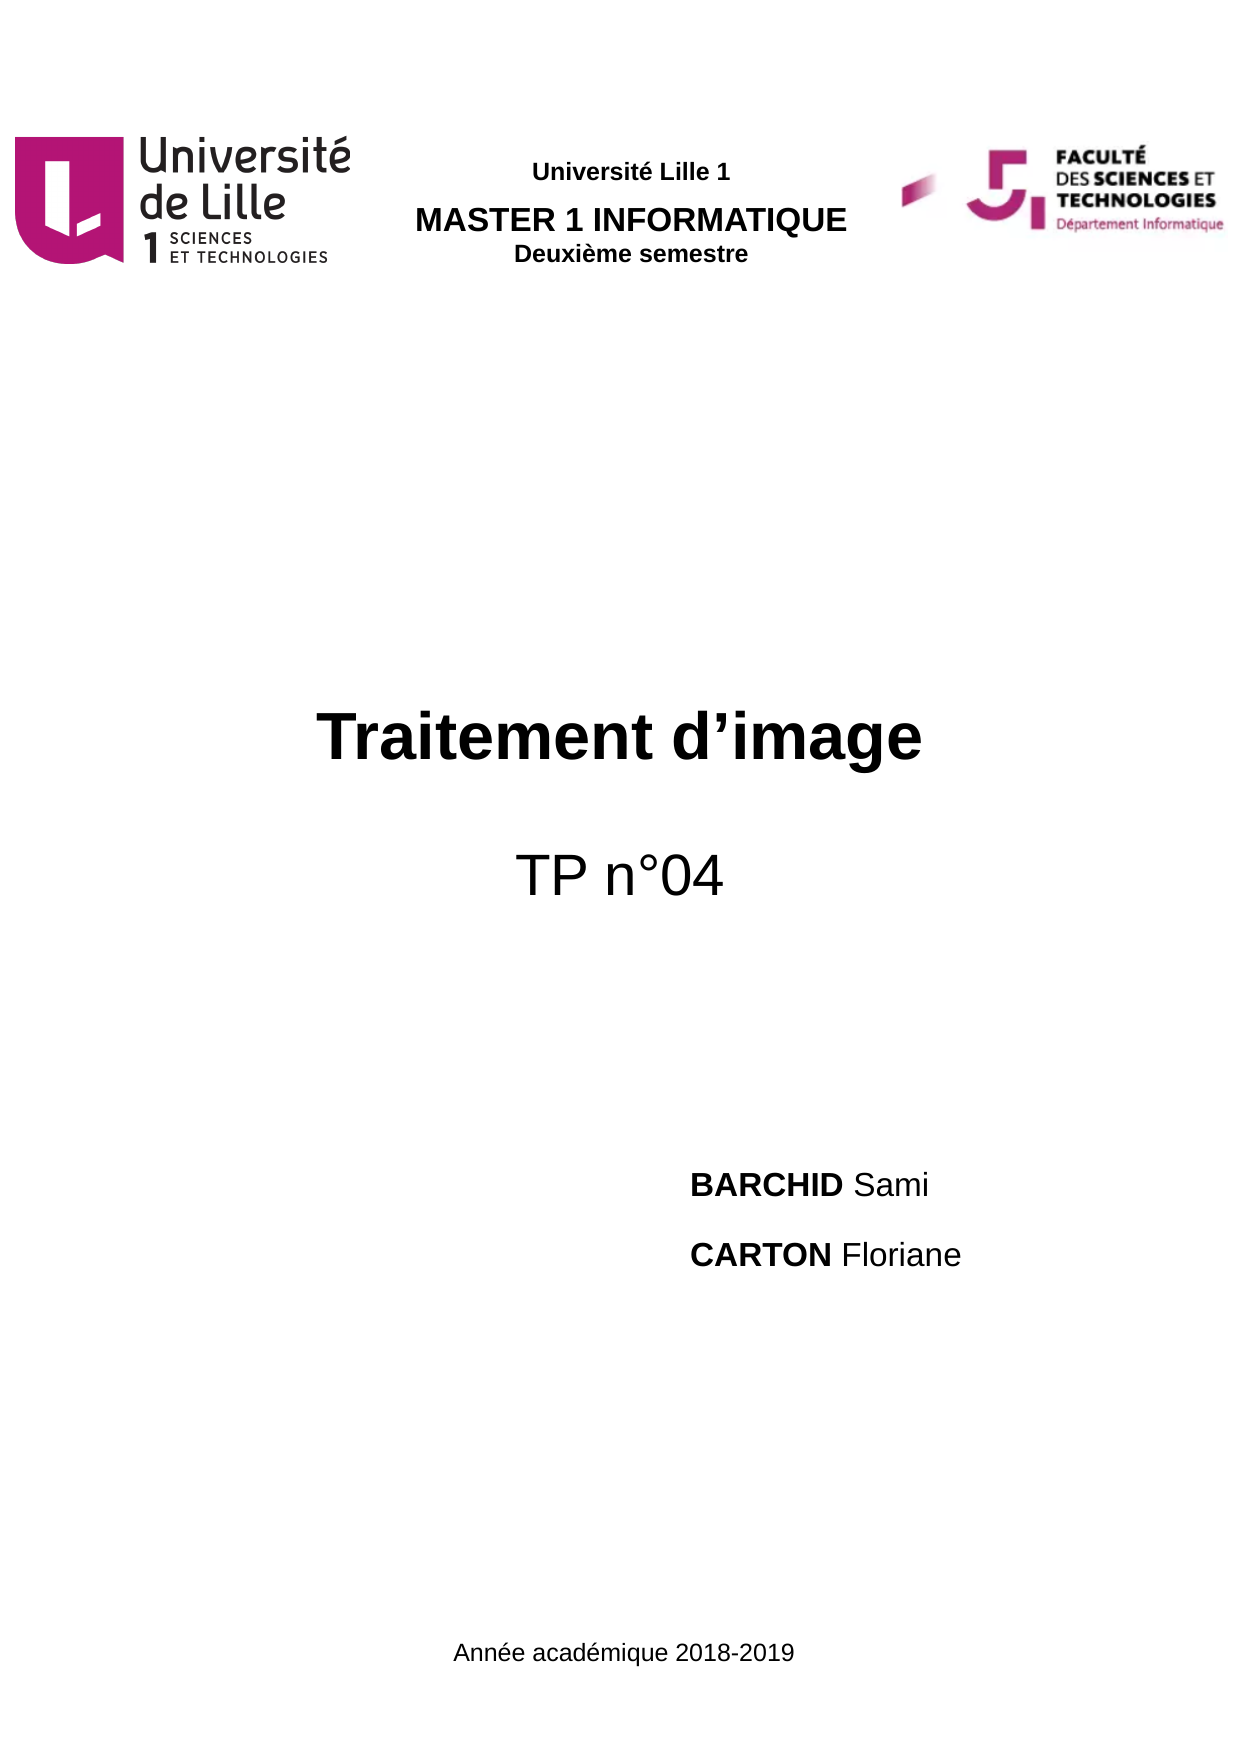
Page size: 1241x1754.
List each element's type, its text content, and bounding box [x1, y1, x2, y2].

text BARCHID Sami [690, 1165, 1153, 1203]
subtitle Traitement d’image [109, 697, 1131, 773]
subtitle TP n°04 [109, 840, 1131, 907]
picture [15, 135, 350, 264]
picture [901, 132, 1228, 252]
subtitle Université Lille 1 [365, 157, 897, 185]
text MASTER 1 INFORMATIQUE [365, 200, 897, 238]
text Année académique 2018-2019 [417, 1638, 831, 1667]
text Deuxième semestre [365, 238, 897, 267]
text CARTON Floriane [690, 1235, 1153, 1273]
